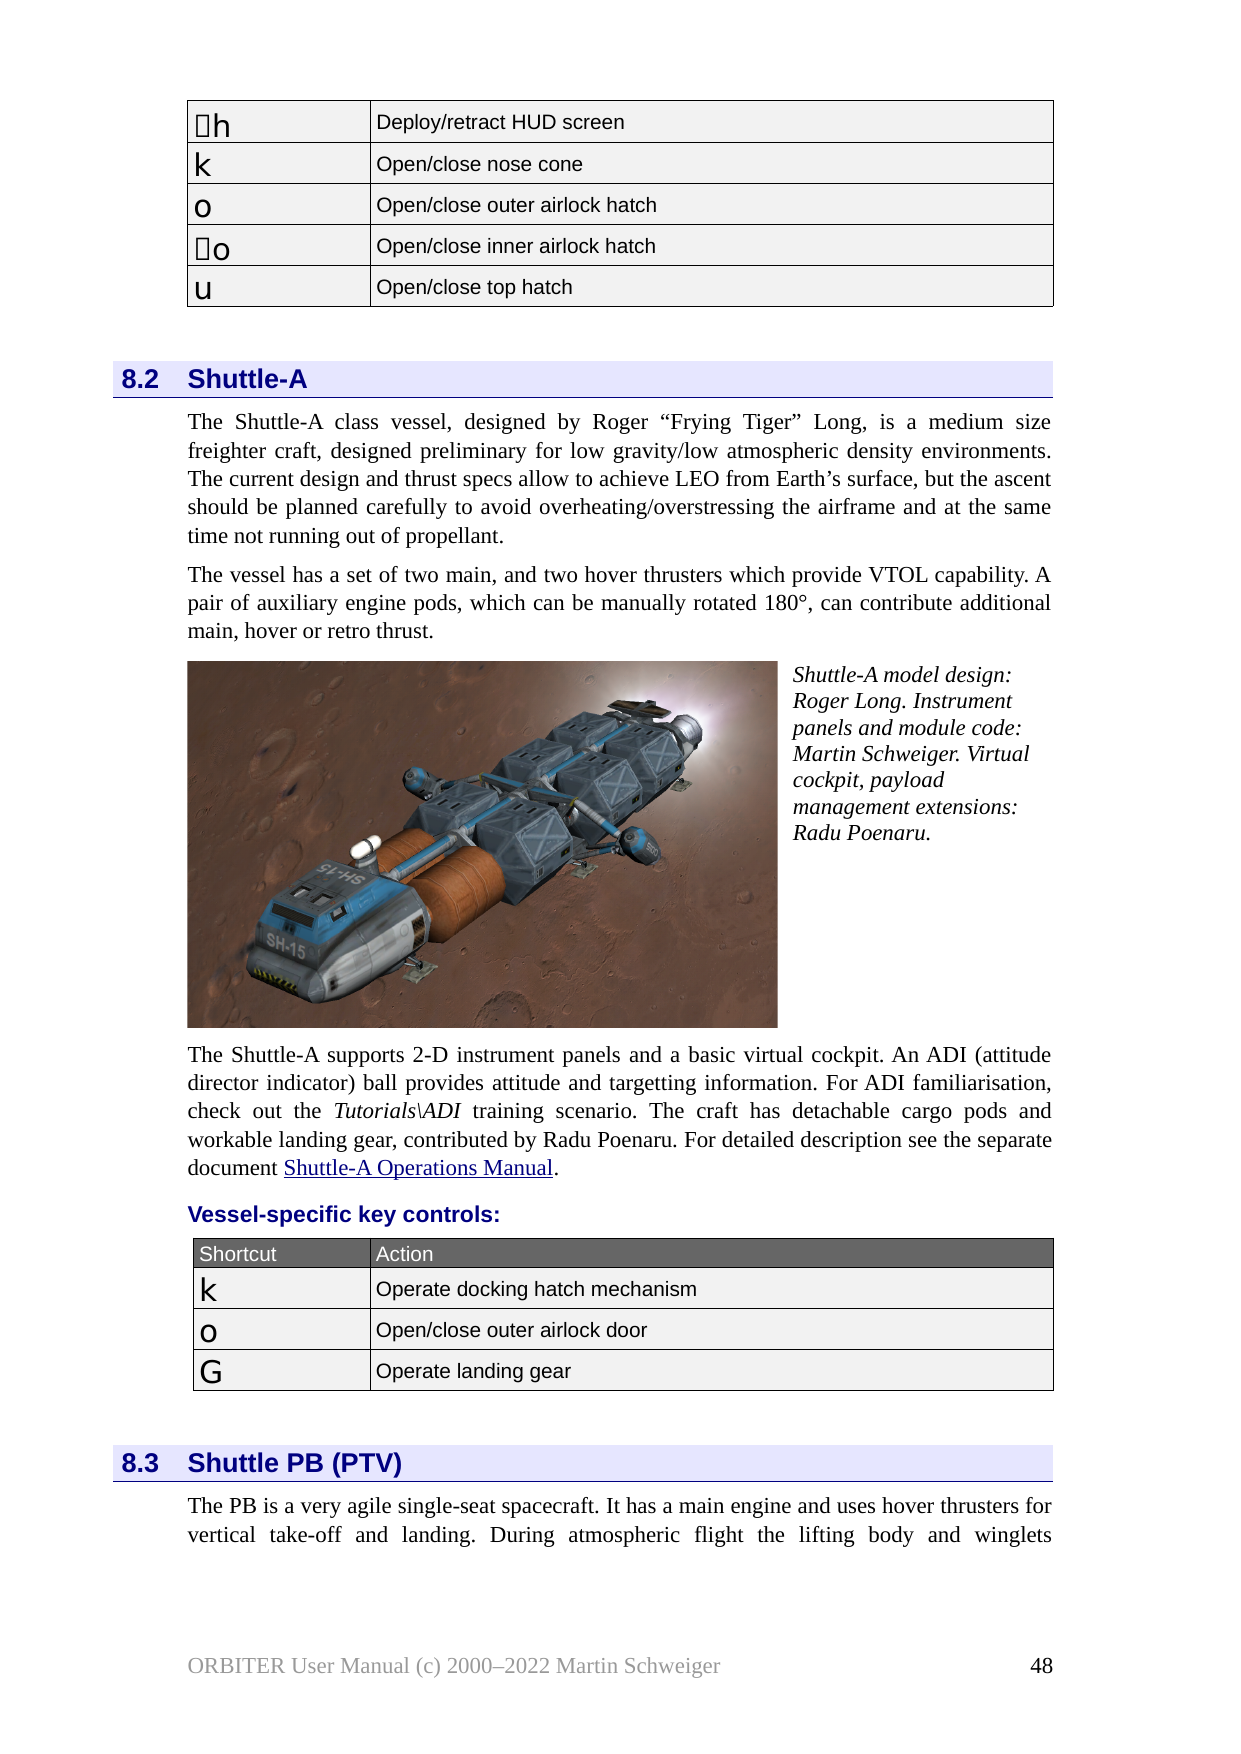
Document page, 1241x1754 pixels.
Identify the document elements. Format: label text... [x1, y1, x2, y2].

table_cell Deploy/retract HUD screen [371, 101, 1053, 142]
text The PB is a very agile single-seat spacecraft. It has a main engine and uses hover thrusters for vertical take-off and landing. During atmospheric flight the lifting body and winglets [187, 1491, 1053, 1548]
subtitle Vessel-specific key controls: [187, 1201, 1053, 1227]
table_cell o [194, 1309, 370, 1349]
table_header Shortcut [194, 1239, 370, 1267]
table_cell o [188, 184, 370, 224]
table_cell Operate landing gear [371, 1350, 1053, 1390]
text The Shuttle-A supports 2-D instrument panels and a basic virtual cockpit. An ADI (attitude director indicator) ball provides attitude and targetting information. For ADI familiarisation, check out the Tutorials\ADI training scenario. The craft has detachable cargo pods and workable landing gear, contributed by Radu Poenaru. For detailed description see the separate document Shuttle-A Operations Manual. [187, 655, 1053, 1181]
table_cell Open/close outer airlock hatch [371, 184, 1053, 224]
table_cell Open/close nose cone [371, 143, 1053, 183]
text The Shuttle-A class vessel, designed by Roger “Frying Tiger” Long, is a medium size freighter craft, designed preliminary for low gravity/low atmospheric density environments. The current design and thrust specs allow to achieve LEO from Earth’s surface, but the ascent should be planned carefully to avoid overheating/overstressing the airframe and at the same time not running out of propellant. [187, 407, 1053, 549]
text The vessel has a set of two main, and two hover thrusters which provide VTOL capability. A pair of auxiliary engine pods, which can be manually rotated 180°, can contribute additional main, hover or retro thrust. [187, 559, 1053, 644]
table_header Action [371, 1239, 1053, 1267]
table_cell h [188, 101, 370, 142]
table_cell o [188, 225, 370, 265]
subtitle Shuttle-A [113, 361, 1053, 397]
table_cell k [194, 1268, 370, 1308]
table_cell k [188, 143, 370, 183]
table_cell G [194, 1350, 370, 1390]
subtitle Shuttle PB (PTV) [113, 1445, 1053, 1481]
table_cell Operate docking hatch mechanism [371, 1268, 1053, 1308]
table_cell Open/close top hatch [371, 266, 1053, 306]
picture [187, 661, 778, 1028]
table_cell u [188, 266, 370, 306]
table_cell Open/close outer airlock door [371, 1309, 1053, 1349]
table_cell Open/close inner airlock hatch [371, 225, 1053, 265]
